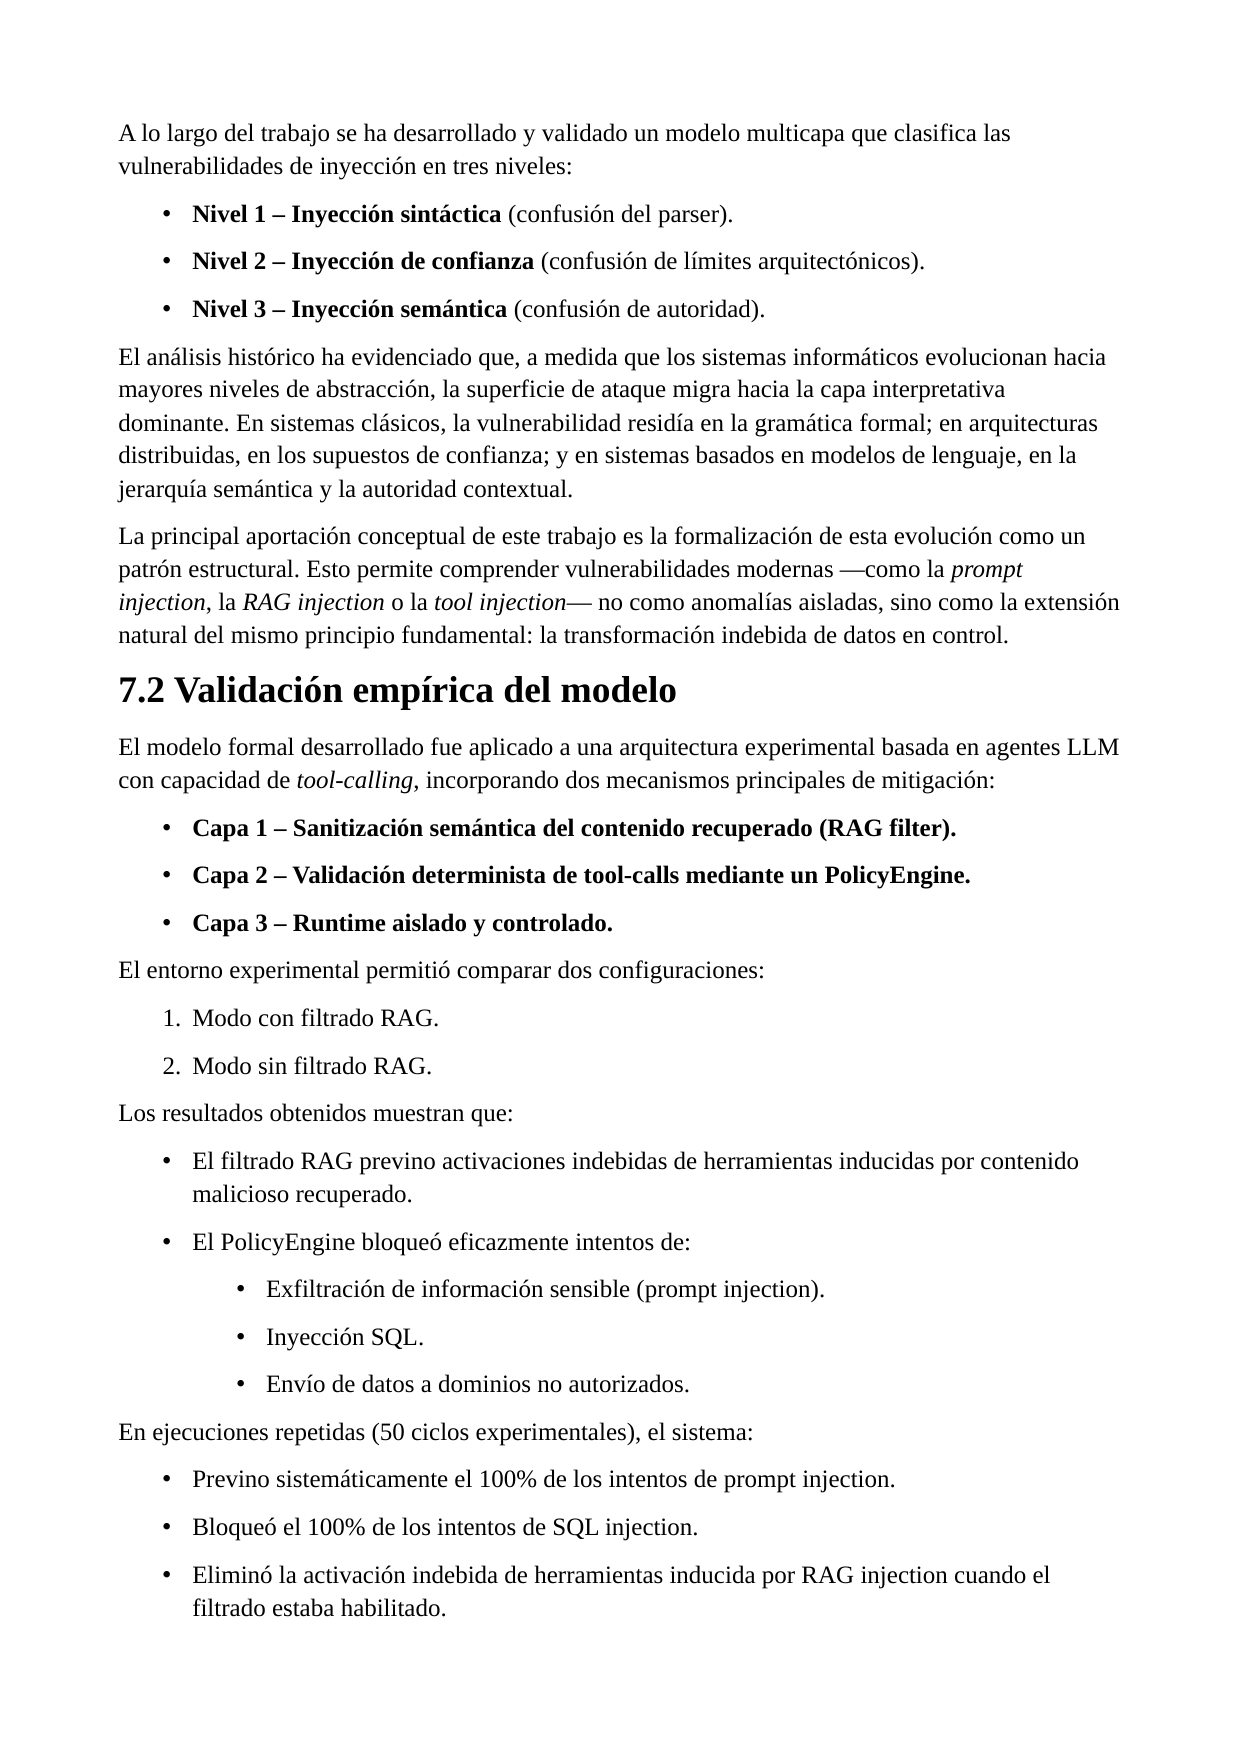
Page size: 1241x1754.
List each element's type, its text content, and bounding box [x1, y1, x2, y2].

list Eliminó la activación indebida de herramientas inducida por RAG injection cuando el filtrado estaba habilitado. [162, 1560, 1122, 1622]
list Inyección SQL. [236, 1322, 1122, 1351]
list Capa 3 – Runtime aislado y controlado. [162, 908, 1122, 937]
text La principal aportación conceptual de este trabajo es la formalización de esta evolución como un patrón estructural. Esto permite comprender vulnerabilidades modernas —como la prompt injection, la RAG injection o la tool injection— no como anomalías aisladas, sino como la extensión natural del mismo principio fundamental: la transformación indebida de datos en control. [118, 521, 1122, 649]
list Bloqueó el 100% de los intentos de SQL injection. [162, 1512, 1122, 1541]
list Nivel 3 – Inyección semántica (confusión de autoridad). [162, 294, 1122, 323]
text Los resultados obtenidos muestran que: [118, 1098, 1122, 1127]
list Modo sin filtrado RAG. [162, 1051, 1122, 1079]
list Nivel 1 – Inyección sintáctica (confusión del parser). [162, 199, 1122, 227]
text El modelo formal desarrollado fue aplicado a una arquitectura experimental basada en agentes LLM con capacidad de tool-calling, incorporando dos mecanismos principales de mitigación: [118, 732, 1122, 794]
list El filtrado RAG previno activaciones indebidas de herramientas inducidas por contenido malicioso recuperado. [162, 1146, 1122, 1208]
text El entorno experimental permitió comparar dos configuraciones: [118, 956, 1122, 984]
text En ejecuciones repetidas (50 ciclos experimentales), el sistema: [118, 1417, 1122, 1446]
list Capa 2 – Validación determinista de tool-calls mediante un PolicyEngine. [162, 860, 1122, 889]
list Nivel 2 – Inyección de confianza (confusión de límites arquitectónicos). [162, 246, 1122, 275]
list Envío de datos a dominios no autorizados. [236, 1369, 1122, 1398]
list Exfiltración de información sensible (prompt injection). [236, 1274, 1122, 1303]
text El análisis histórico ha evidenciado que, a medida que los sistemas informáticos evolucionan hacia mayores niveles de abstracción, la superficie de ataque migra hacia la capa interpretativa dominante. En sistemas clásicos, la vulnerabilidad residía en la gramática formal; en arquitecturas distribuidas, en los supuestos de confianza; y en sistemas basados en modelos de lenguaje, en la jerarquía semántica y la autoridad contextual. [118, 342, 1122, 502]
text A lo largo del trabajo se ha desarrollado y validado un modelo multicapa que clasifica las vulnerabilidades de inyección en tres niveles: [118, 118, 1122, 180]
subtitle 7.2 Validación empírica del modelo [118, 668, 1122, 711]
list Previno sistemáticamente el 100% de los intentos de prompt injection. [162, 1464, 1122, 1493]
list Modo con filtrado RAG. [162, 1003, 1122, 1032]
list Capa 1 – Sanitización semántica del contenido recuperado (RAG filter). [162, 813, 1122, 841]
list El PolicyEngine bloqueó eficazmente intentos de: [162, 1227, 1122, 1255]
